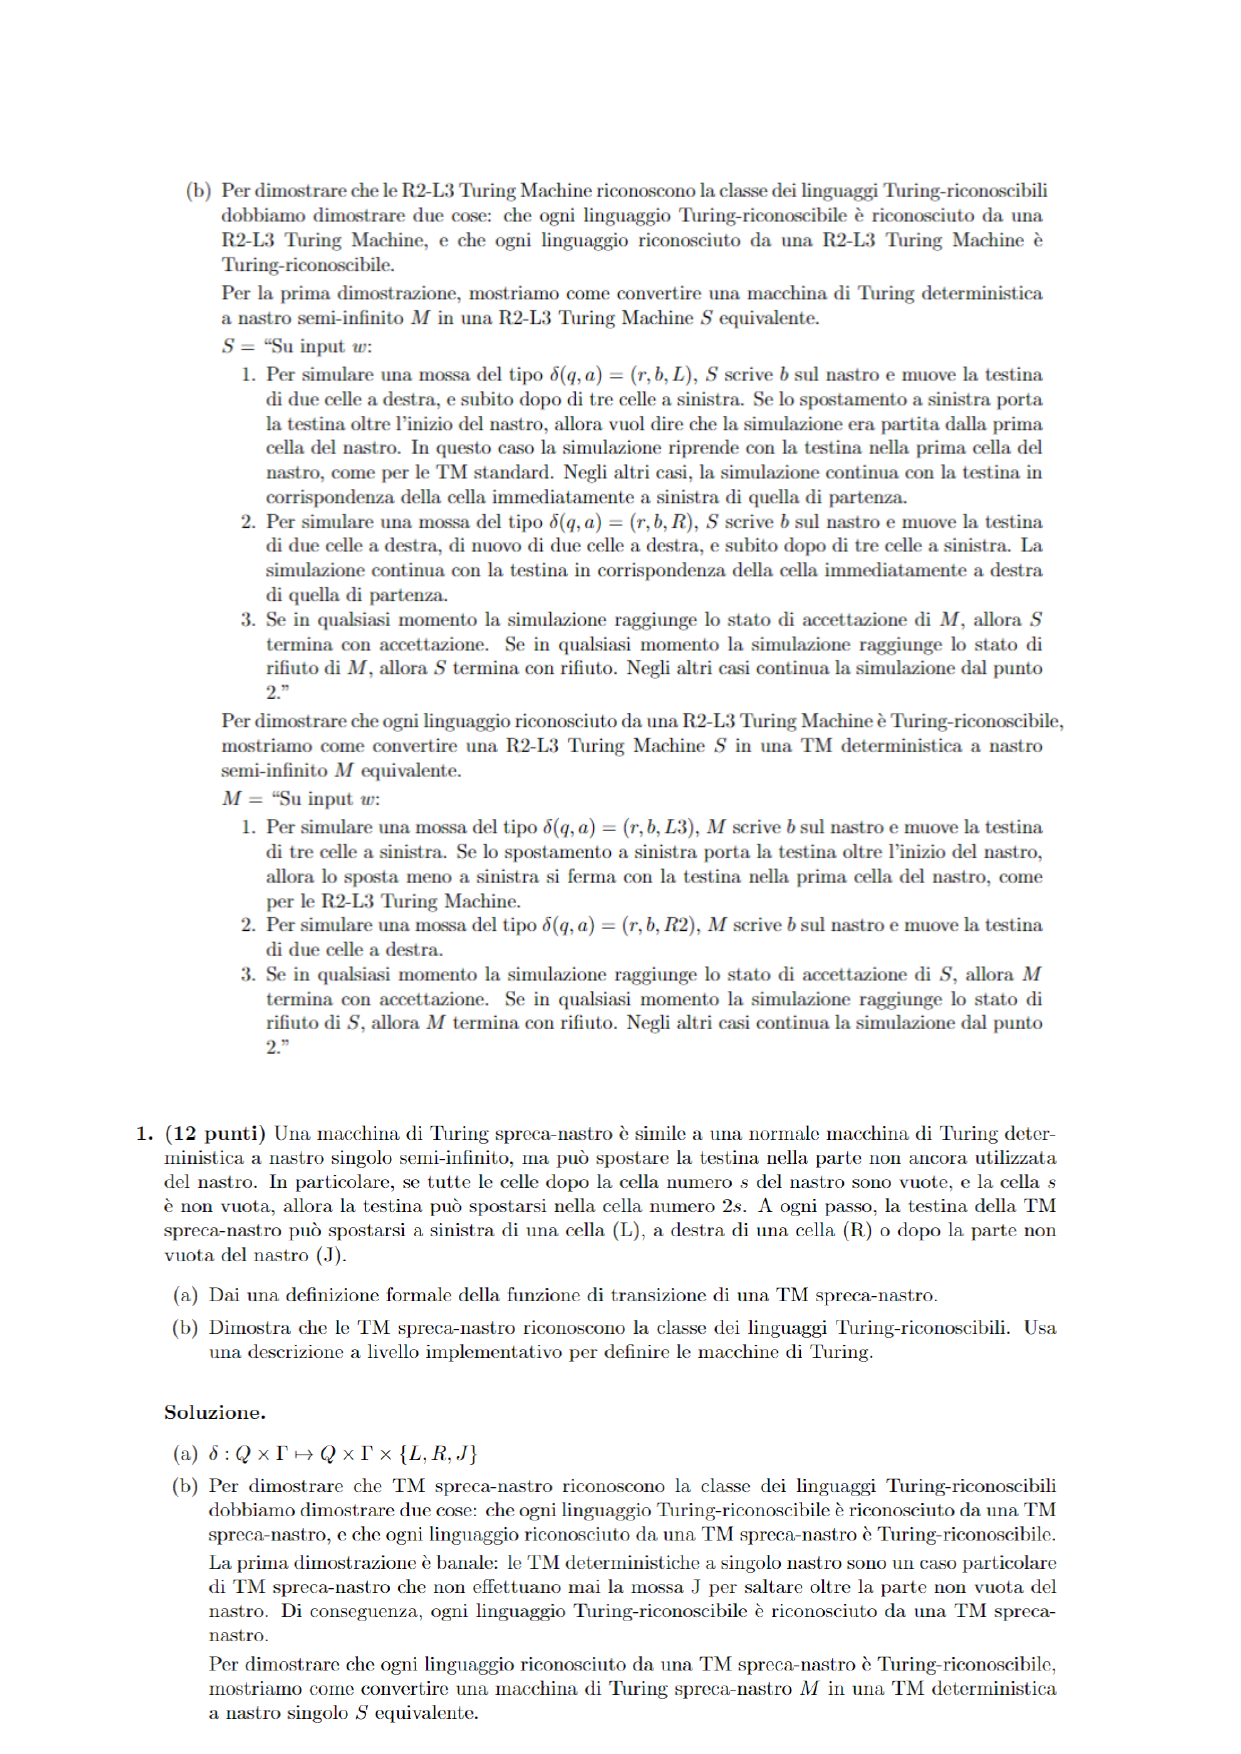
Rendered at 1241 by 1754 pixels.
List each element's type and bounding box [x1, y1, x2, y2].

picture [178, 171, 1077, 1062]
picture [133, 1117, 1099, 1726]
